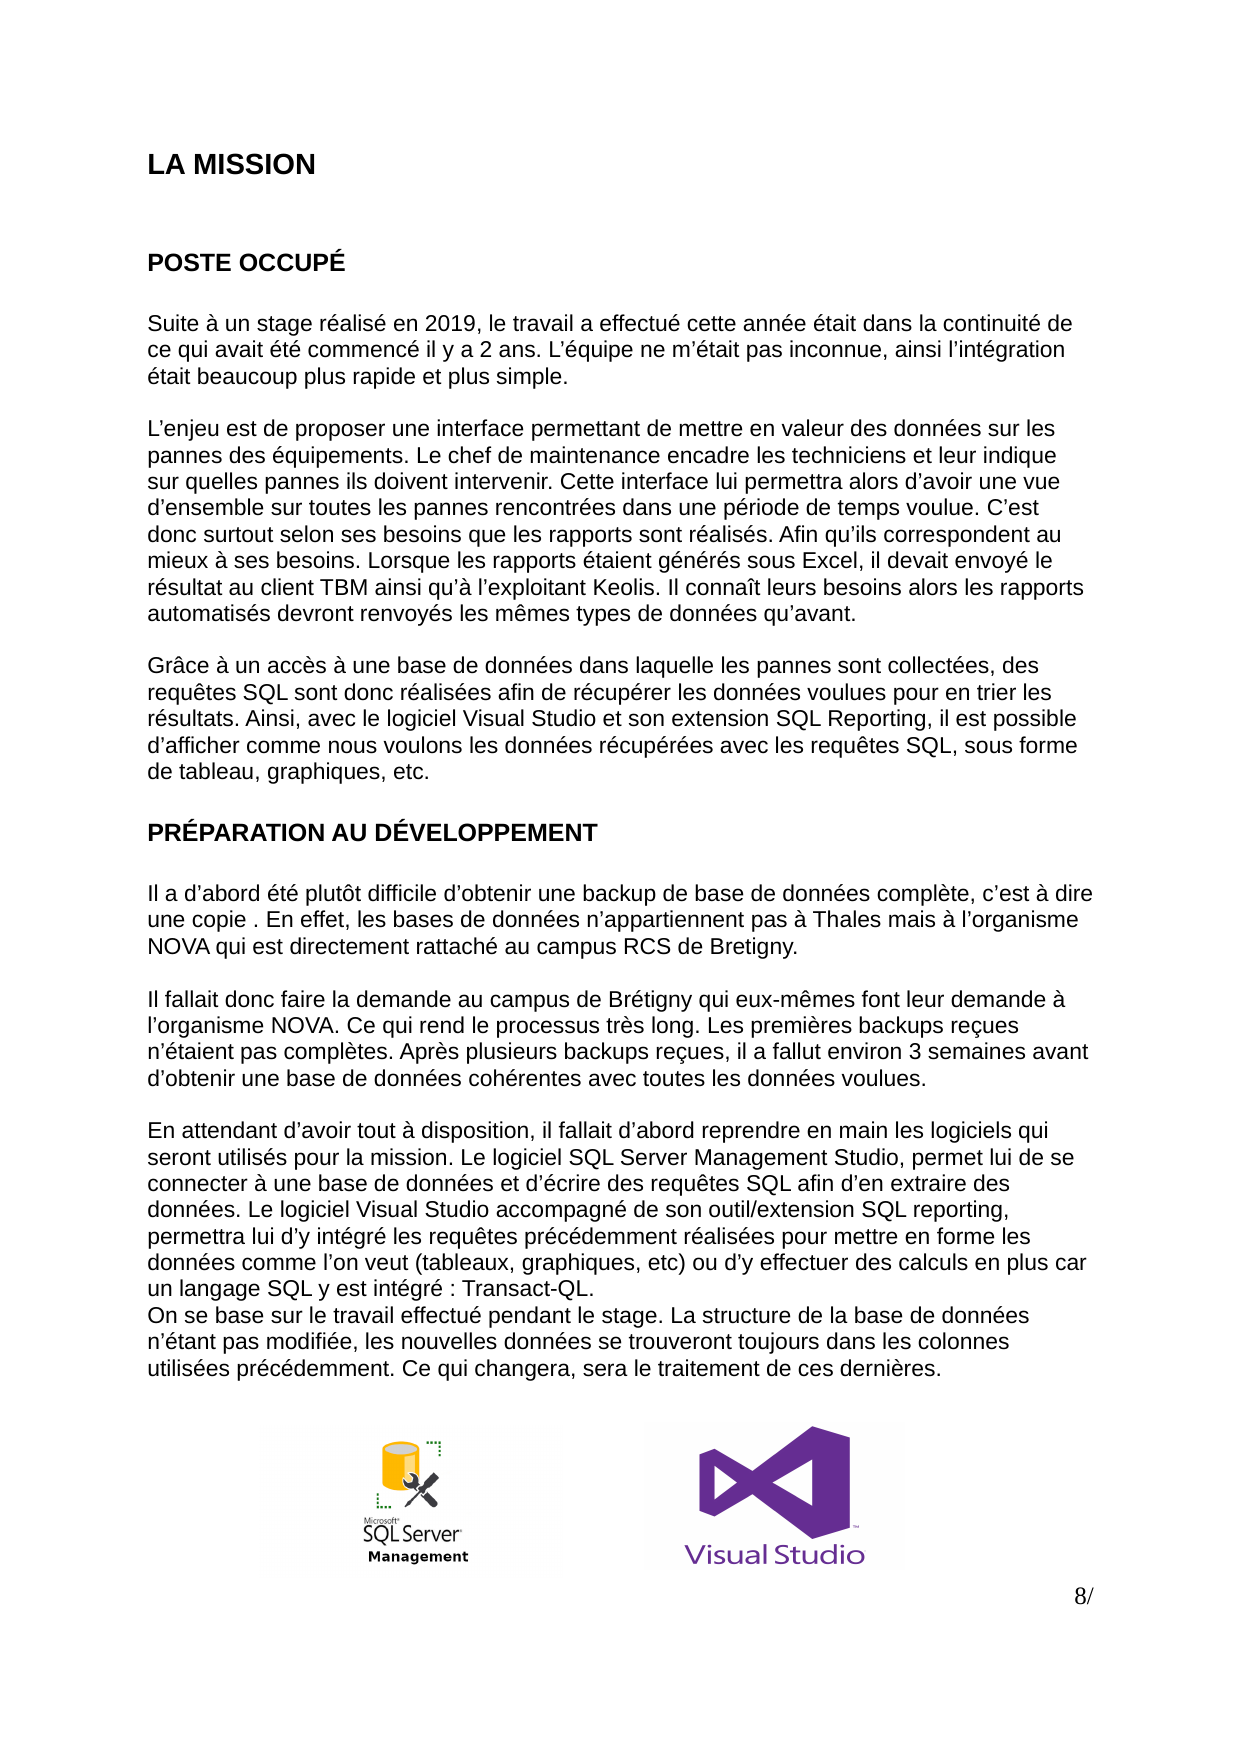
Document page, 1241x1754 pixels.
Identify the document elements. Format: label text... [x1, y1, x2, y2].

text En attendant d’avoir tout à disposition, il fallait d’abord reprendre en main les logiciels qui seront utilisés pour la mission. Le logiciel SQL Server Management Studio, permet lui de se connecter à une base de données et d’écrire des requêtes SQL afin d’en extraire des données. Le logiciel Visual Studio accompagné de son outil/extension SQL reporting, permettra lui d’y intégré les requêtes précédemment réalisées pour mettre en forme les données comme l’on veut (tableaux, graphiques, etc) ou d’y effectuer des calculs en plus car un langage SQL y est intégré : Transact-QL. [147, 1117, 1093, 1302]
picture [258, 1425, 563, 1578]
text Il fallait donc faire la demande au campus de Brétigny qui eux-mêmes font leur demande à l’organisme NOVA. Ce qui rend le processus très long. Les premières backups reçues n’étaient pas complètes. Après plusieurs backups reçues, il a fallut environ 3 semaines avant d’obtenir une base de données cohérentes avec toutes les données voulues. [147, 986, 1093, 1091]
text Suite à un stage réalisé en 2019, le travail a effectué cette année était dans la continuité de ce qui avait été commencé il y a 2 ans. L’équipe ne m’était pas inconnue, ainsi l’intégration était beaucoup plus rapide et plus simple. [147, 310, 1093, 389]
text L’enjeu est de proposer une interface permettant de mettre en valeur des données sur les pannes des équipements. Le chef de maintenance encadre les techniciens et leur indique sur quelles pannes ils doivent intervenir. Cette interface lui permettra alors d’avoir une vue d’ensemble sur toutes les pannes rencontrées dans une période de temps voulue. C’est donc surtout selon ses besoins que les rapports sont réalisés. Afin qu’ils correspondent au mieux à ses besoins. Lorsque les rapports étaient générés sous Excel, il devait envoyé le résultat au client TBM ainsi qu’à l’exploitant Keolis. Il connaît leurs besoins alors les rapports automatisés devront renvoyés les mêmes types de données qu’avant. [147, 415, 1093, 626]
text Grâce à un accès à une base de données dans laquelle les pannes sont collectées, des requêtes SQL sont donc réalisées afin de récupérer les données voulues pour en trier les résultats. Ainsi, avec le logiciel Visual Studio et son extension SQL Reporting, il est possible d’afficher comme nous voulons les données récupérées avec les requêtes SQL, sous forme de tableau, graphiques, etc. [147, 652, 1093, 784]
text On se base sur le travail effectué pendant le stage. La structure de la base de données n’étant pas modifiée, les nouvelles données se trouveront toujours dans les colonnes utilisées précédemment. Ce qui changera, sera le traitement de ces dernières. [147, 1302, 1093, 1381]
text PRÉPARATION AU DÉVELOPPEMENT [147, 818, 1093, 847]
text POSTE OCCUPÉ [147, 248, 1093, 276]
picture [643, 1422, 905, 1570]
text Il a d’abord été plutôt difficile d’obtenir une backup de base de données complète, c’est à dire une copie . En effet, les bases de données n’appartiennent pas à Thales mais à l’organisme NOVA qui est directement rattaché au campus RCS de Bretigny. [147, 880, 1093, 959]
text LA MISSION [147, 147, 1093, 181]
